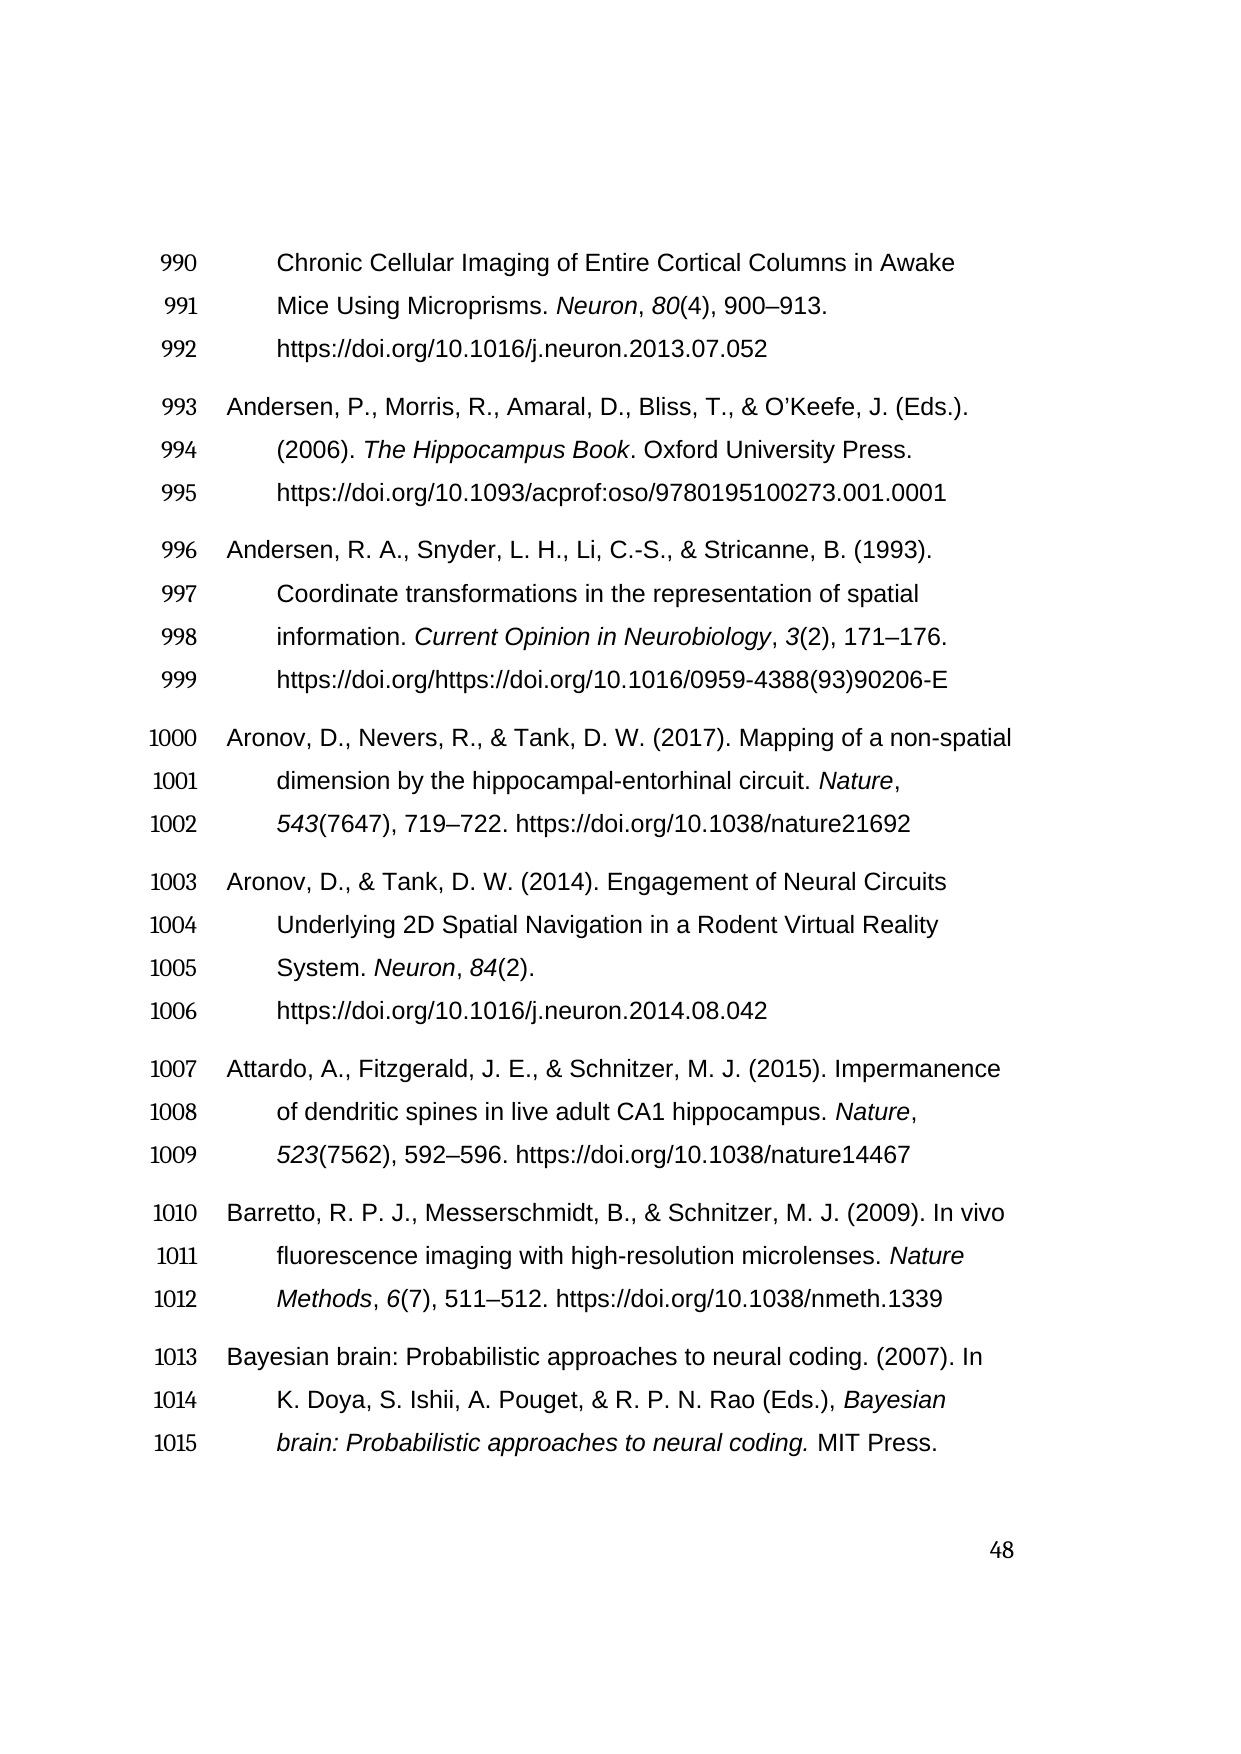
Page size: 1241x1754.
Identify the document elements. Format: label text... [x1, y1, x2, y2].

text Chronic Cellular Imaging of Entire Cortical Columns in Awake Mice Using Microprisms. Neuron, 80(4), 900–913. https://doi.org/10.1016/j.neuron.2013.07.052 [226, 248, 1014, 363]
text Andersen, R. A., Snyder, L. H., Li, C.-S., & Stricanne, B. (1993). Coordinate transformations in the representation of spatial information. Current Opinion in Neurobiology, 3(2), 171–176. https://doi.org/https://doi.org/10.1016/0959-4388(93)90206-E [226, 536, 1014, 694]
text Barretto, R. P. J., Messerschmidt, B., & Schnitzer, M. J. (2009). In vivo fluorescence imaging with high-resolution microlenses. Nature Methods, 6(7), 511–512. https://doi.org/10.1038/nmeth.1339 [226, 1198, 1014, 1313]
text Bayesian brain: Probabilistic approaches to neural coding. (2007). In K. Doya, S. Ishii, A. Pouget, & R. P. N. Rao (Eds.), Bayesian brain: Probabilistic approaches to neural coding. MIT Press. [226, 1342, 1014, 1457]
text Aronov, D., & Tank, D. W. (2014). Engagement of Neural Circuits Underlying 2D Spatial Navigation in a Rodent Virtual Reality System. Neuron, 84(2). https://doi.org/10.1016/j.neuron.2014.08.042 [226, 867, 1014, 1025]
text Aronov, D., Nevers, R., & Tank, D. W. (2017). Mapping of a non-spatial dimension by the hippocampal-entorhinal circuit. Nature, 543(7647), 719–722. https://doi.org/10.1038/nature21692 [226, 723, 1014, 838]
text Attardo, A., Fitzgerald, J. E., & Schnitzer, M. J. (2015). Impermanence of dendritic spines in live adult CA1 hippocampus. Nature, 523(7562), 592–596. https://doi.org/10.1038/nature14467 [226, 1054, 1014, 1169]
text Andersen, P., Morris, R., Amaral, D., Bliss, T., & O’Keefe, J. (Eds.). (2006). The Hippocampus Book. Oxford University Press. https://doi.org/10.1093/acprof:oso/9780195100273.001.0001 [226, 392, 1014, 507]
